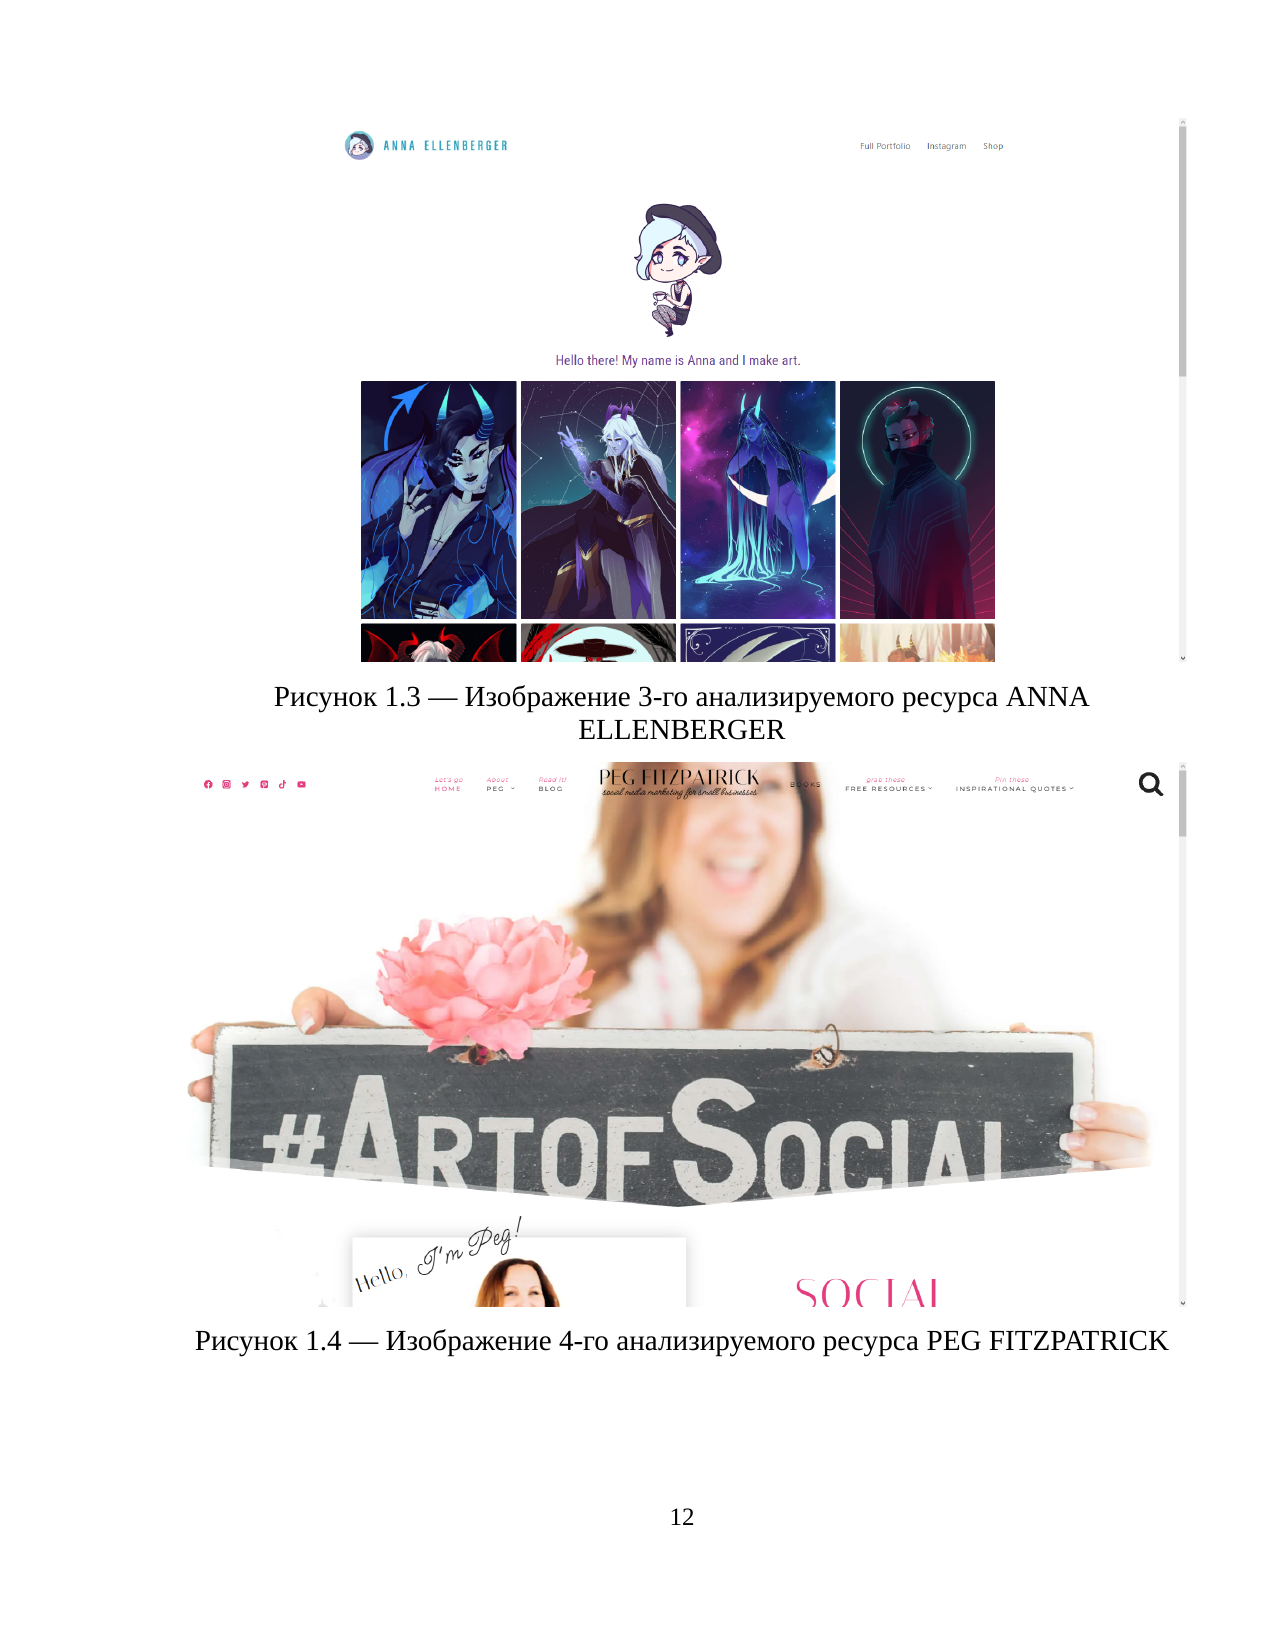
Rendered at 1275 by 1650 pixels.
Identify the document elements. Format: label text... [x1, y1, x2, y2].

text ELLENBERGER [177, 712, 1186, 746]
picture [177, 118, 1187, 662]
picture [177, 762, 1187, 1307]
text Рисунок 1.4 — Изображение 4-го анализируемого ресурса PEG FITZPATRICK [177, 1323, 1186, 1357]
text Рисунок 1.3 — Изображение 3-го анализируемого ресурса ANNA [177, 679, 1186, 712]
